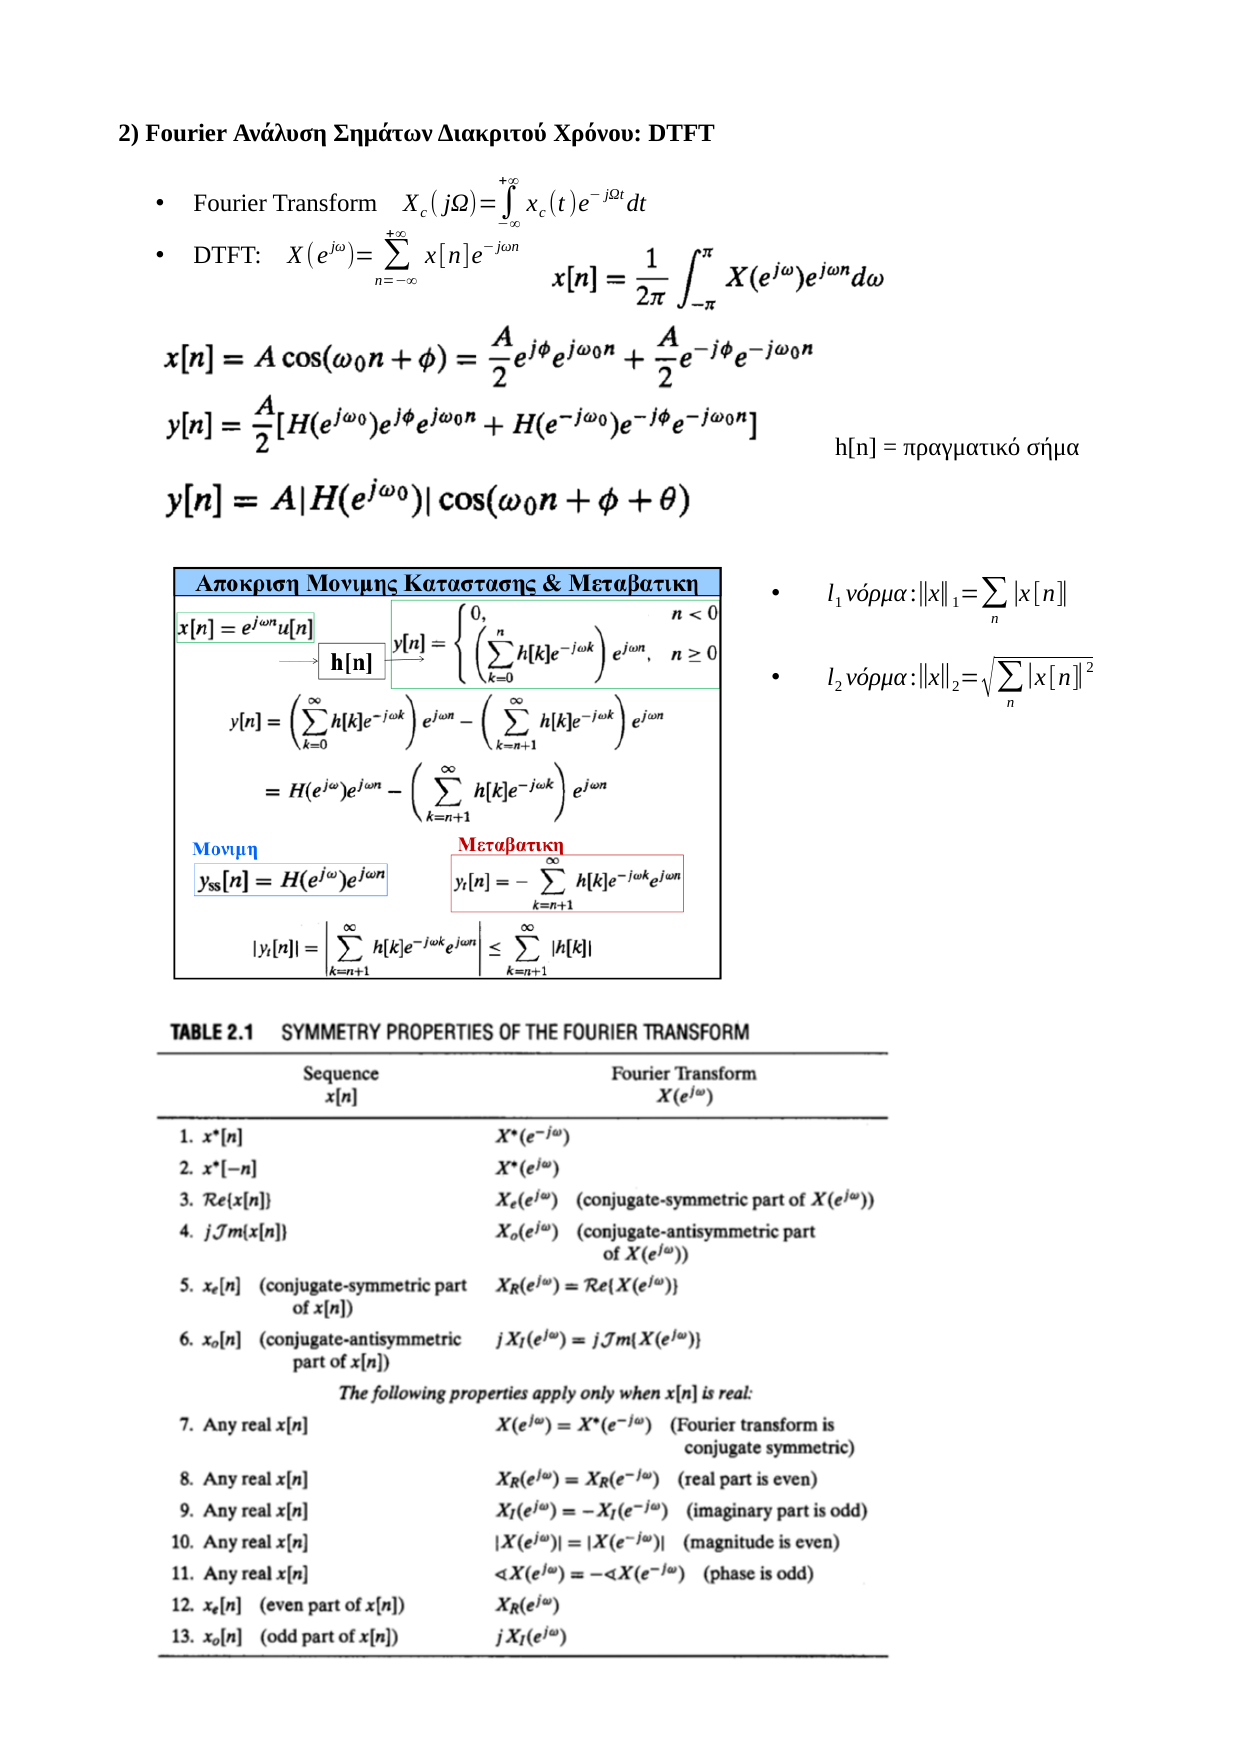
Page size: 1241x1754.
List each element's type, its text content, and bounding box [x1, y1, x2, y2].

picture [161, 320, 815, 455]
picture [157, 556, 734, 989]
picture [548, 243, 887, 315]
picture [159, 476, 694, 530]
picture [150, 1018, 898, 1666]
text 2) Fourier Ανάλυση Σημάτων Διακριτού Χρόνου: DTFT [118, 118, 1122, 147]
list DTFT: h[n] = πραγματικό σήμα [156, 229, 1122, 576]
list Fourier Transform [156, 176, 1122, 229]
